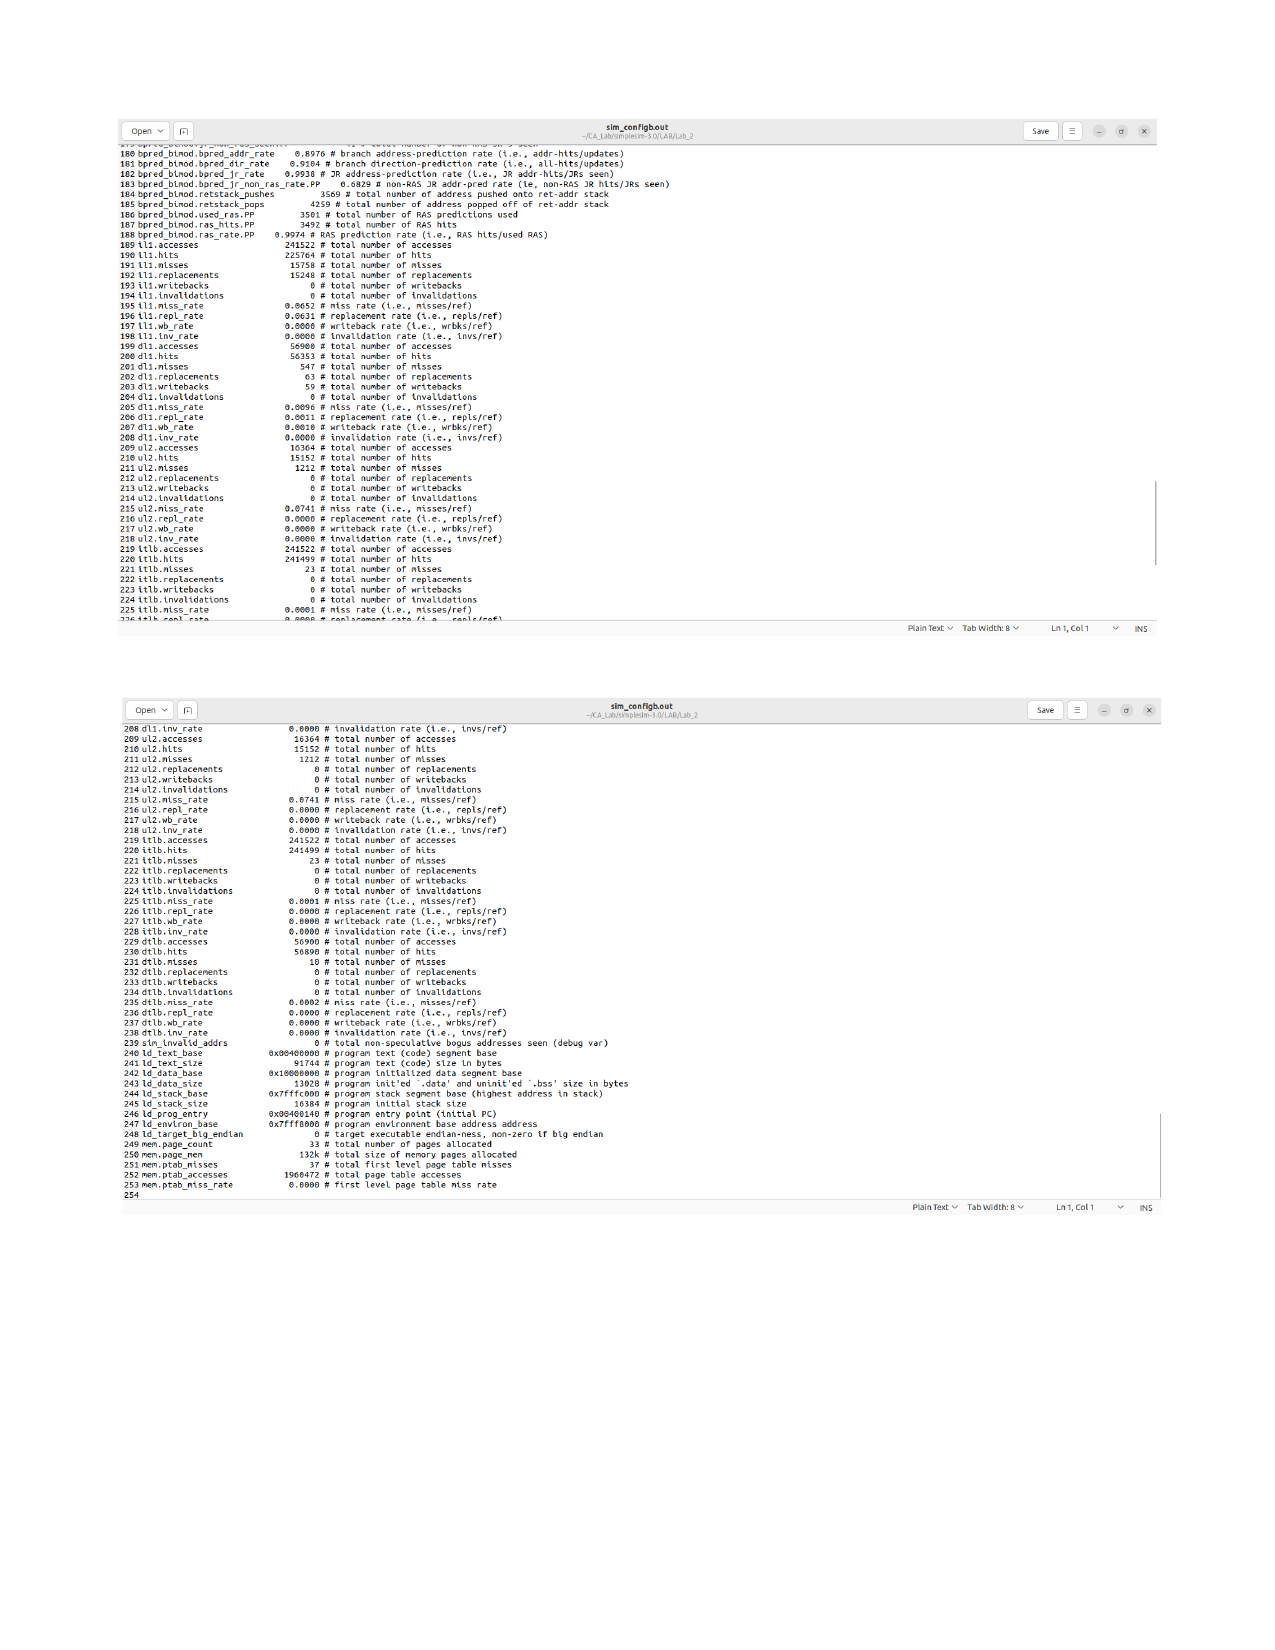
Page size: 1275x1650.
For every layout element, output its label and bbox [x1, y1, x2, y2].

picture [122, 697, 1162, 1215]
picture [118, 118, 1157, 636]
